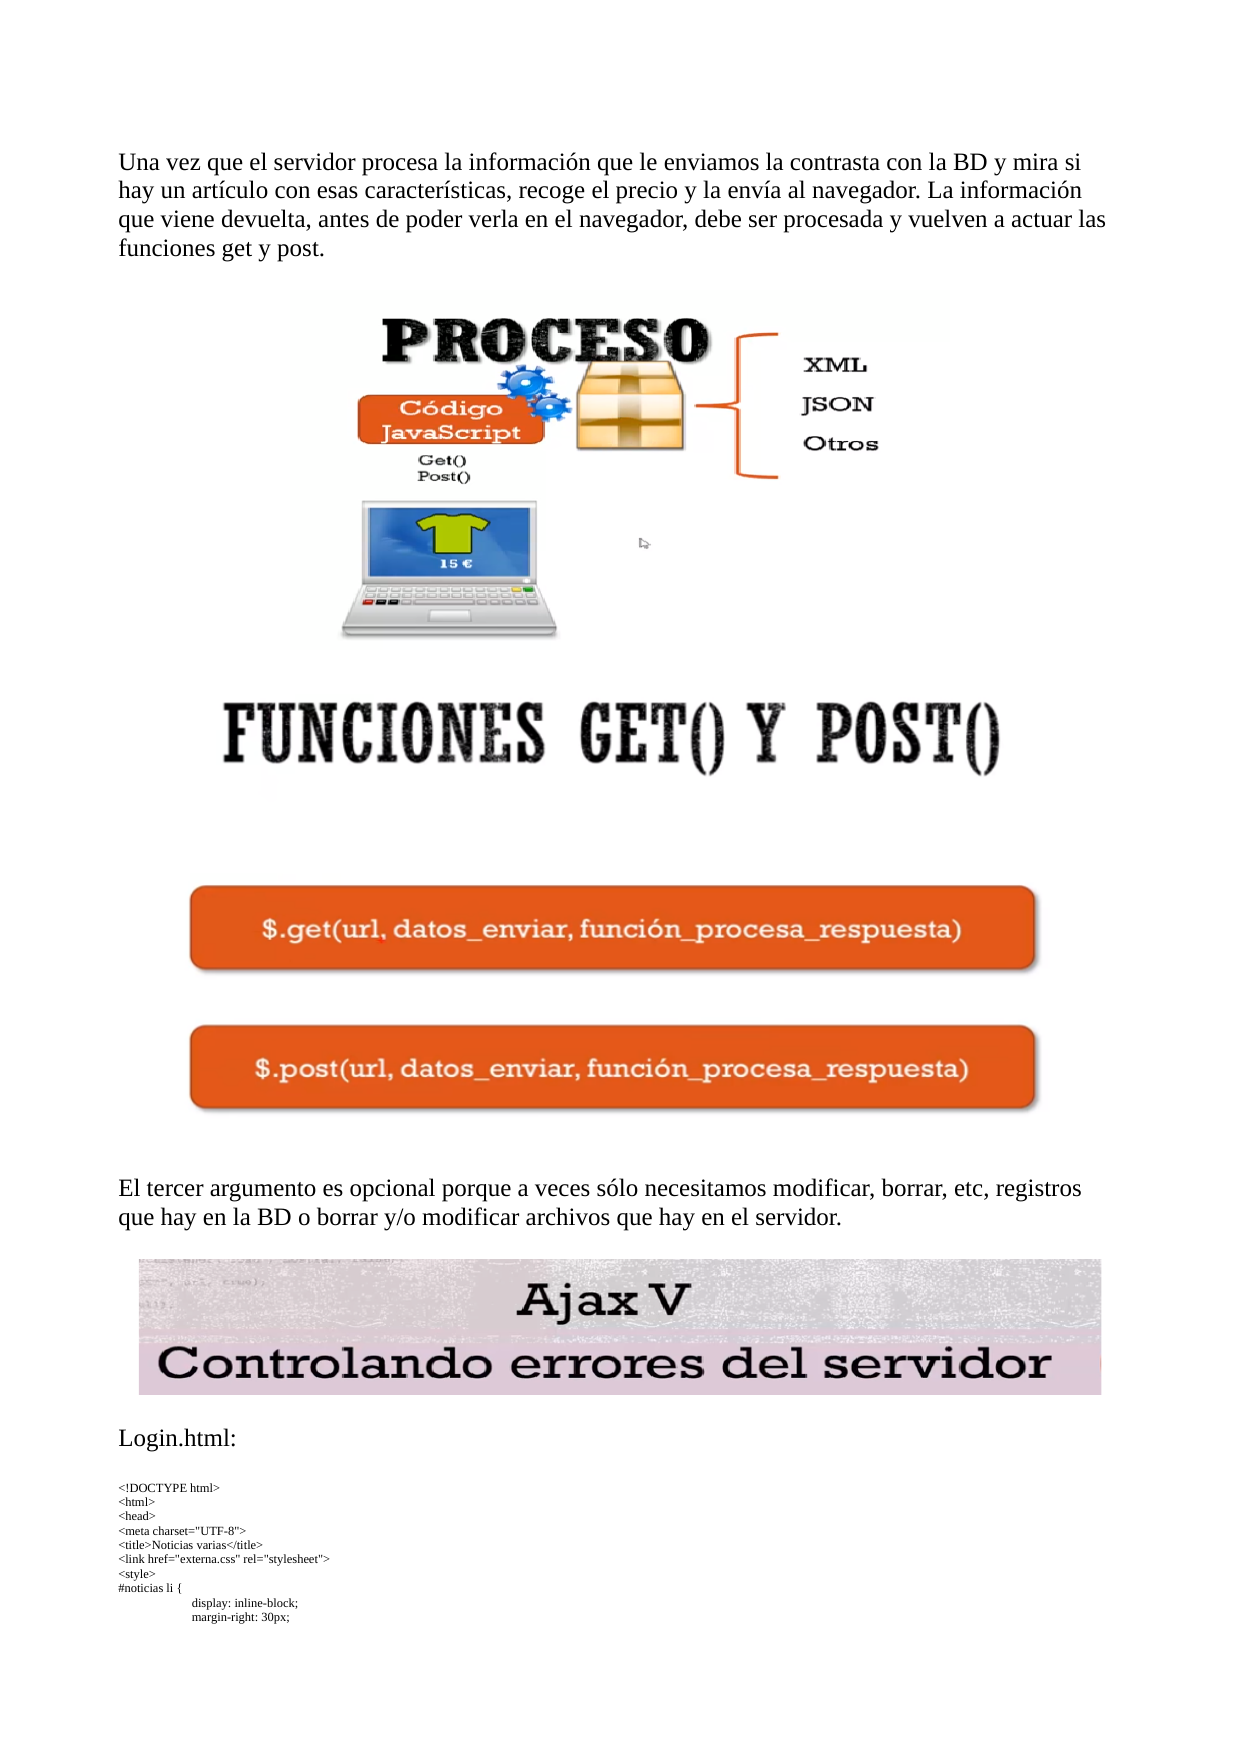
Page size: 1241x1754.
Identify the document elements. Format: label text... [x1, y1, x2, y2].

text Login.html: [118, 1423, 1122, 1452]
text display: inline-block; [118, 1595, 1122, 1610]
picture [289, 290, 951, 650]
text <title>Noticias varias</title> [118, 1538, 1122, 1552]
text <html> [118, 1495, 1122, 1509]
text <style> [118, 1567, 1122, 1581]
text <head> [118, 1509, 1122, 1523]
text Una vez que el servidor procesa la información que le enviamos la contrasta con la BD y mira si hay un artículo con esas características, recoge el precio y la envía al navegador. La información que viene devuelta, antes de poder verla en el navegador, debe ser procesada y vuelven a actuar las funciones get y post. [118, 147, 1122, 262]
text <link href="externa.css" rel="stylesheet"> [118, 1552, 1122, 1567]
text <!DOCTYPE html> [118, 1480, 1122, 1495]
picture [138, 1259, 1102, 1395]
text El tercer argumento es opcional porque a veces sólo necesitamos modificar, borrar, etc, registros que hay en la BD o borrar y/o modificar archivos que hay en el servidor. [118, 1173, 1122, 1231]
text <meta charset="UTF-8"> [118, 1523, 1122, 1538]
text #noticias li { [118, 1581, 1122, 1595]
text margin-right: 30px; [118, 1610, 1122, 1624]
picture [158, 678, 1082, 1145]
